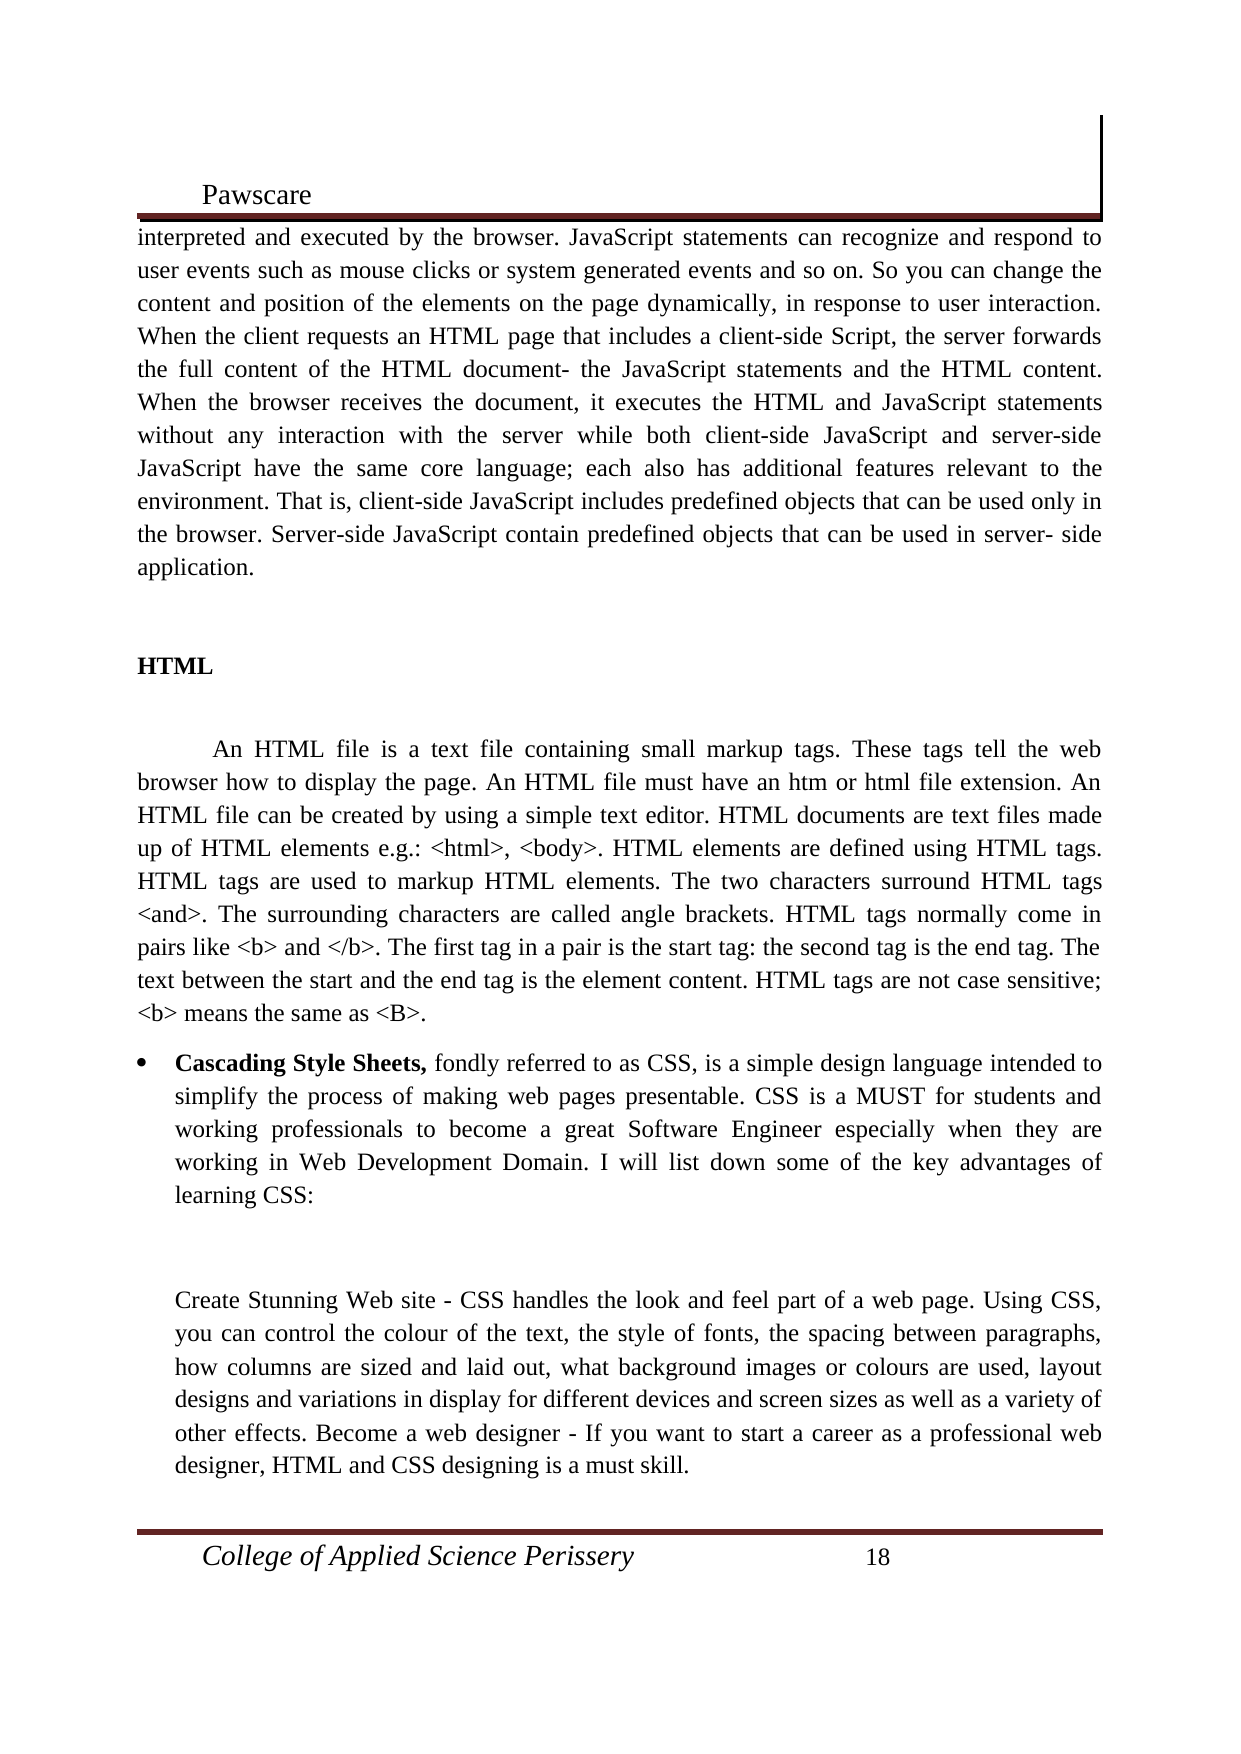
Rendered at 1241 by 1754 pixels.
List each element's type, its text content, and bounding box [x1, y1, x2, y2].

text HTML [137, 651, 1103, 680]
list Cascading Style Sheets, fondly referred to as CSS, is a simple design language intended to simplify the process of making web pages presentable. CSS is a MUST for students and working professionals to become a great Software Engineer especially when they are working in Web Development Domain. I will list down some of the key advantages of learning CSS: [137, 1048, 1103, 1209]
text Create Stunning Web site - CSS handles the look and feel part of a web page. Using CSS, you can control the colour of the text, the style of fonts, the spacing between paragraphs, how columns are sized and laid out, what background images or colours are used, layout designs and variations in display for different devices and screen sizes as well as a variety of other effects. Become a web designer - If you want to start a career as a professional web designer, HTML and CSS designing is a must skill. [174, 1286, 1103, 1479]
text An HTML file is a text file containing small markup tags. These tags tell the web browser how to display the page. An HTML file must have an htm or html file extension. An HTML file can be created by using a simple text editor. HTML documents are text files made up of HTML elements e.g.: <html>, <body>. HTML elements are defined using HTML tags. HTML tags are used to markup HTML elements. The two characters surround HTML tags <and>. The surrounding characters are called angle brackets. HTML tags normally come in pairs like <b> and </b>. The first tag in a pair is the start tag: the second tag is the end tag. The text between the start and the end tag is the element content. HTML tags are not case sensitive; <b> means the same as <B>. [137, 701, 1103, 1027]
text interpreted and executed by the browser. JavaScript statements can recognize and respond to user events such as mouse clicks or system generated events and so on. So you can change the content and position of the elements on the page dynamically, in response to user interaction. When the client requests an HTML page that includes a client-side Script, the server forwards the full content of the HTML document- the JavaScript statements and the HTML content. When the browser receives the document, it executes the HTML and JavaScript statements without any interaction with the server while both client-side JavaScript and server-side JavaScript have the same core language; each also has additional features relevant to the environment. That is, client-side JavaScript includes predefined objects that can be used only in the browser. Server-side JavaScript contain predefined objects that can be used in server- side application. [137, 222, 1103, 581]
